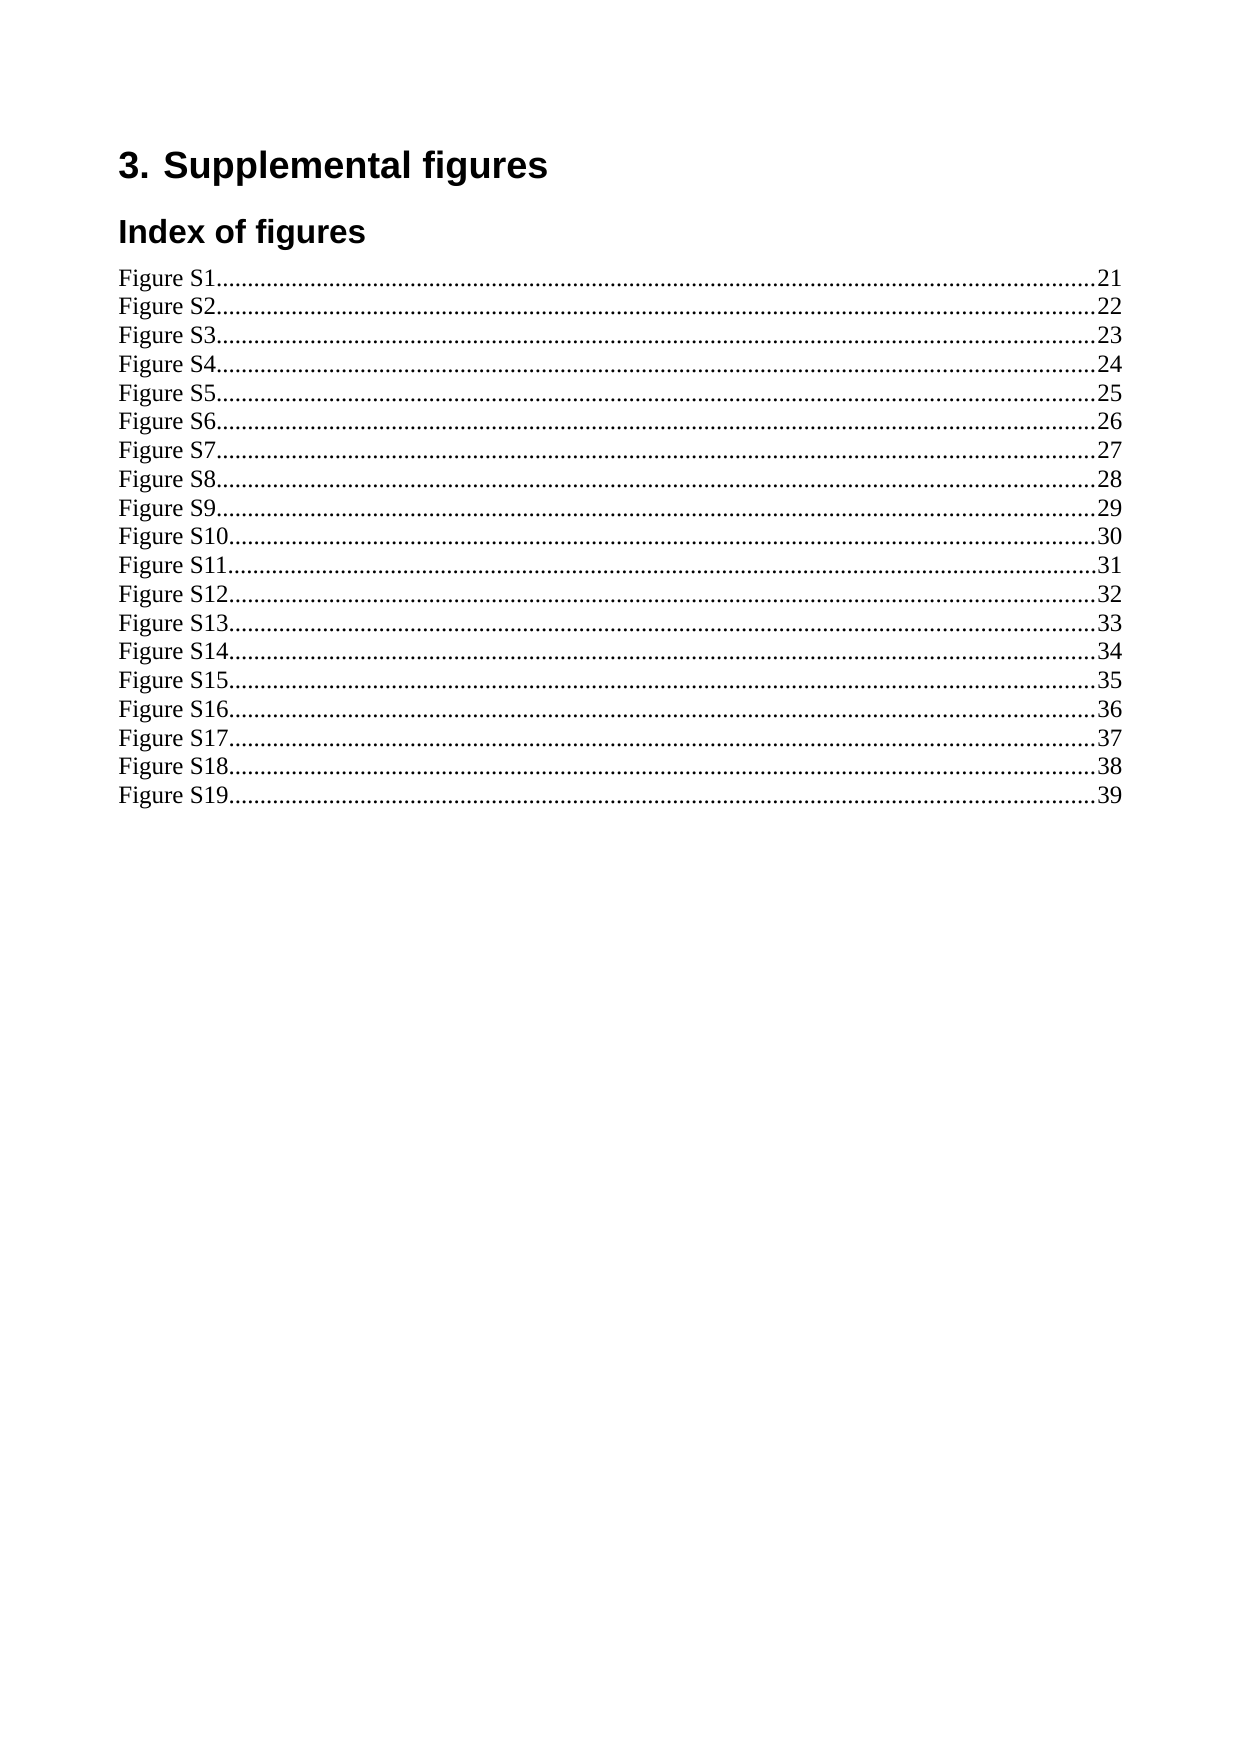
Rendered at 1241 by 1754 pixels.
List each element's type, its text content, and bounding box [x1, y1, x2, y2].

text Figure S9 29 [118, 493, 1122, 521]
text Figure S6 26 [118, 406, 1122, 435]
text Figure S12 32 [118, 579, 1122, 608]
text Figure S13 33 [118, 608, 1122, 636]
text Figure S4 24 [118, 349, 1122, 378]
subtitle Index of figures [118, 212, 1122, 250]
text Figure S18 38 [118, 751, 1122, 780]
text Figure S15 35 [118, 665, 1122, 694]
text Figure S3 23 [118, 320, 1122, 349]
text Figure S16 36 [118, 694, 1122, 723]
subtitle Supplemental figures [118, 143, 1122, 187]
text Figure S8 28 [118, 464, 1122, 493]
text Figure S19 39 [118, 780, 1122, 809]
text Figure S2 22 [118, 291, 1122, 320]
text Figure S1 21 [118, 263, 1122, 291]
text Figure S14 34 [118, 636, 1122, 665]
text Figure S7 27 [118, 435, 1122, 464]
text Figure S5 25 [118, 378, 1122, 406]
text Figure S17 37 [118, 723, 1122, 751]
text Figure S11 31 [118, 550, 1122, 579]
text Figure S10 30 [118, 521, 1122, 550]
